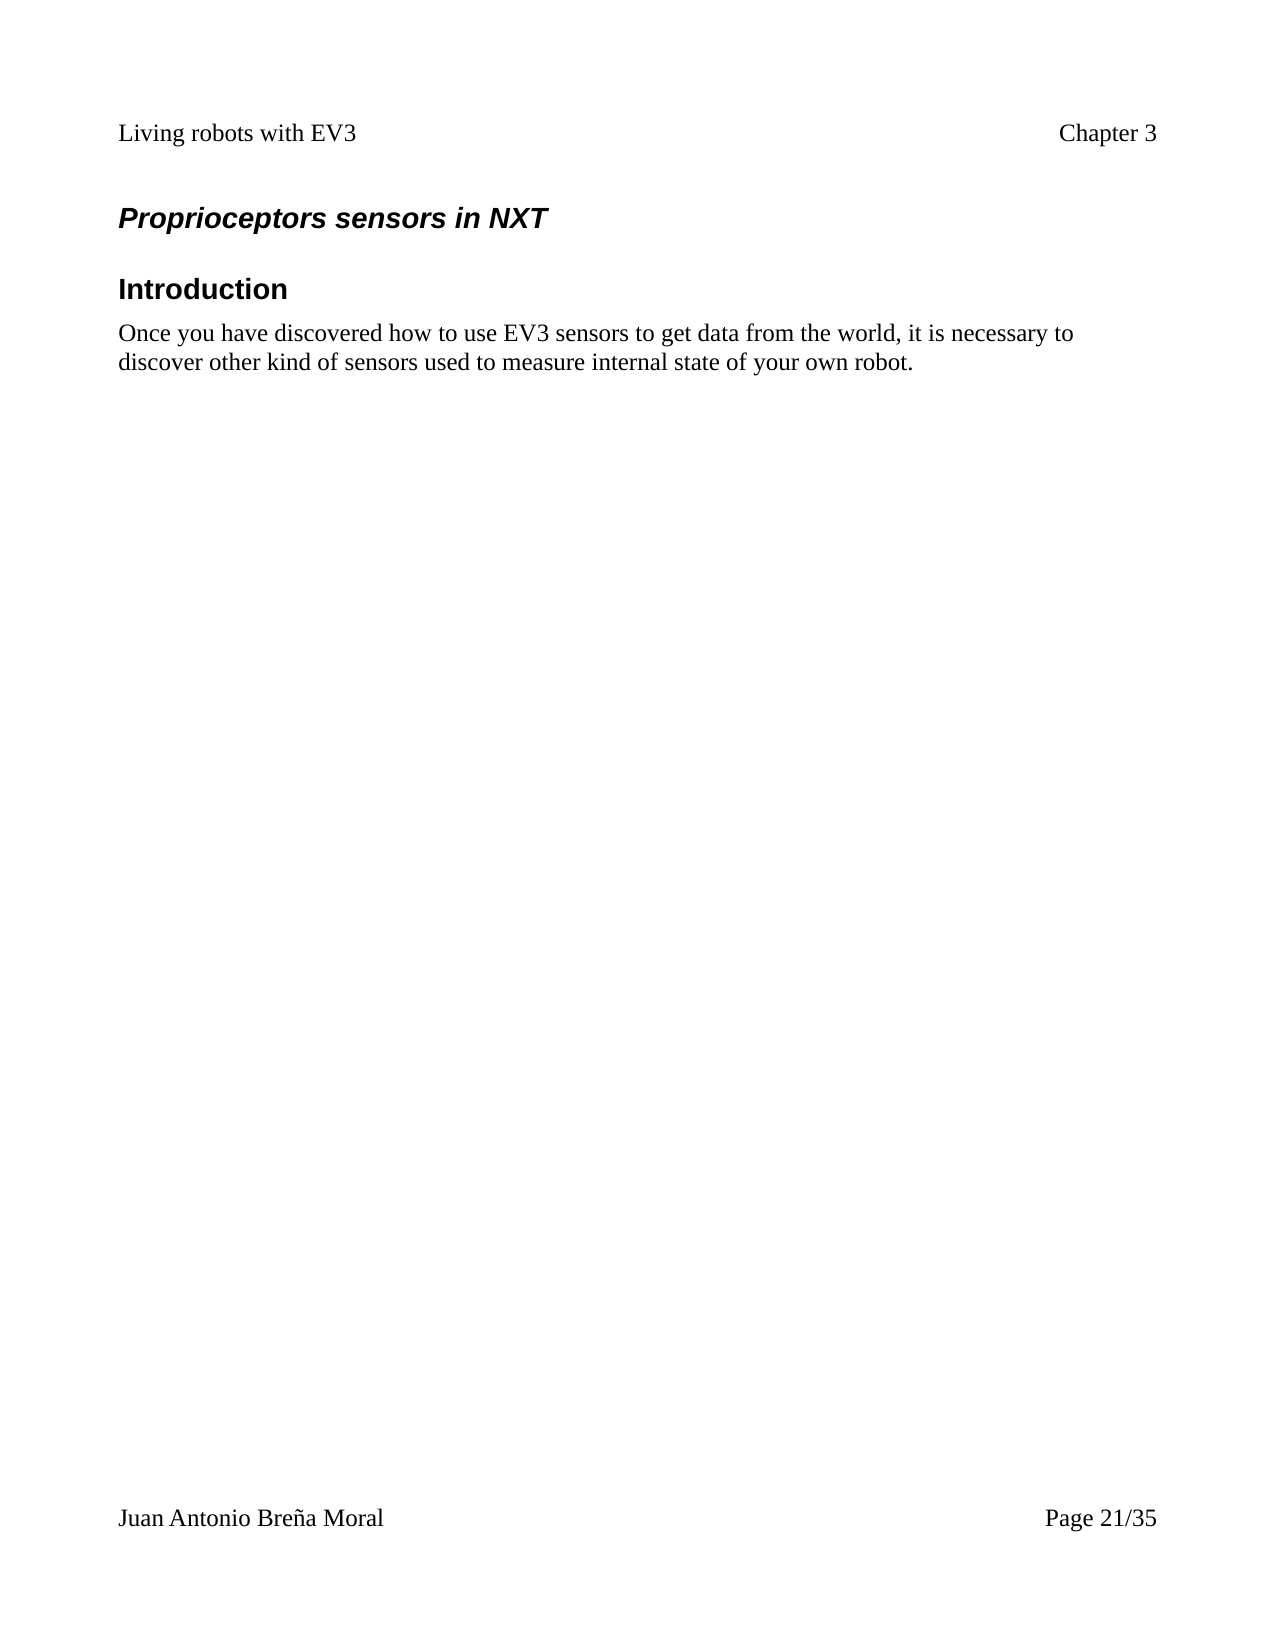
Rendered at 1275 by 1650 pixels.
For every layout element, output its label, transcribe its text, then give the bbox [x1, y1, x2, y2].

subtitle Proprioceptors sensors in NXT [118, 201, 1157, 235]
subtitle Introduction [118, 272, 1157, 306]
text Once you have discovered how to use EV3 sensors to get data from the world, it is necessary to discover other kind of sensors used to measure internal state of your own robot. [118, 318, 1157, 376]
